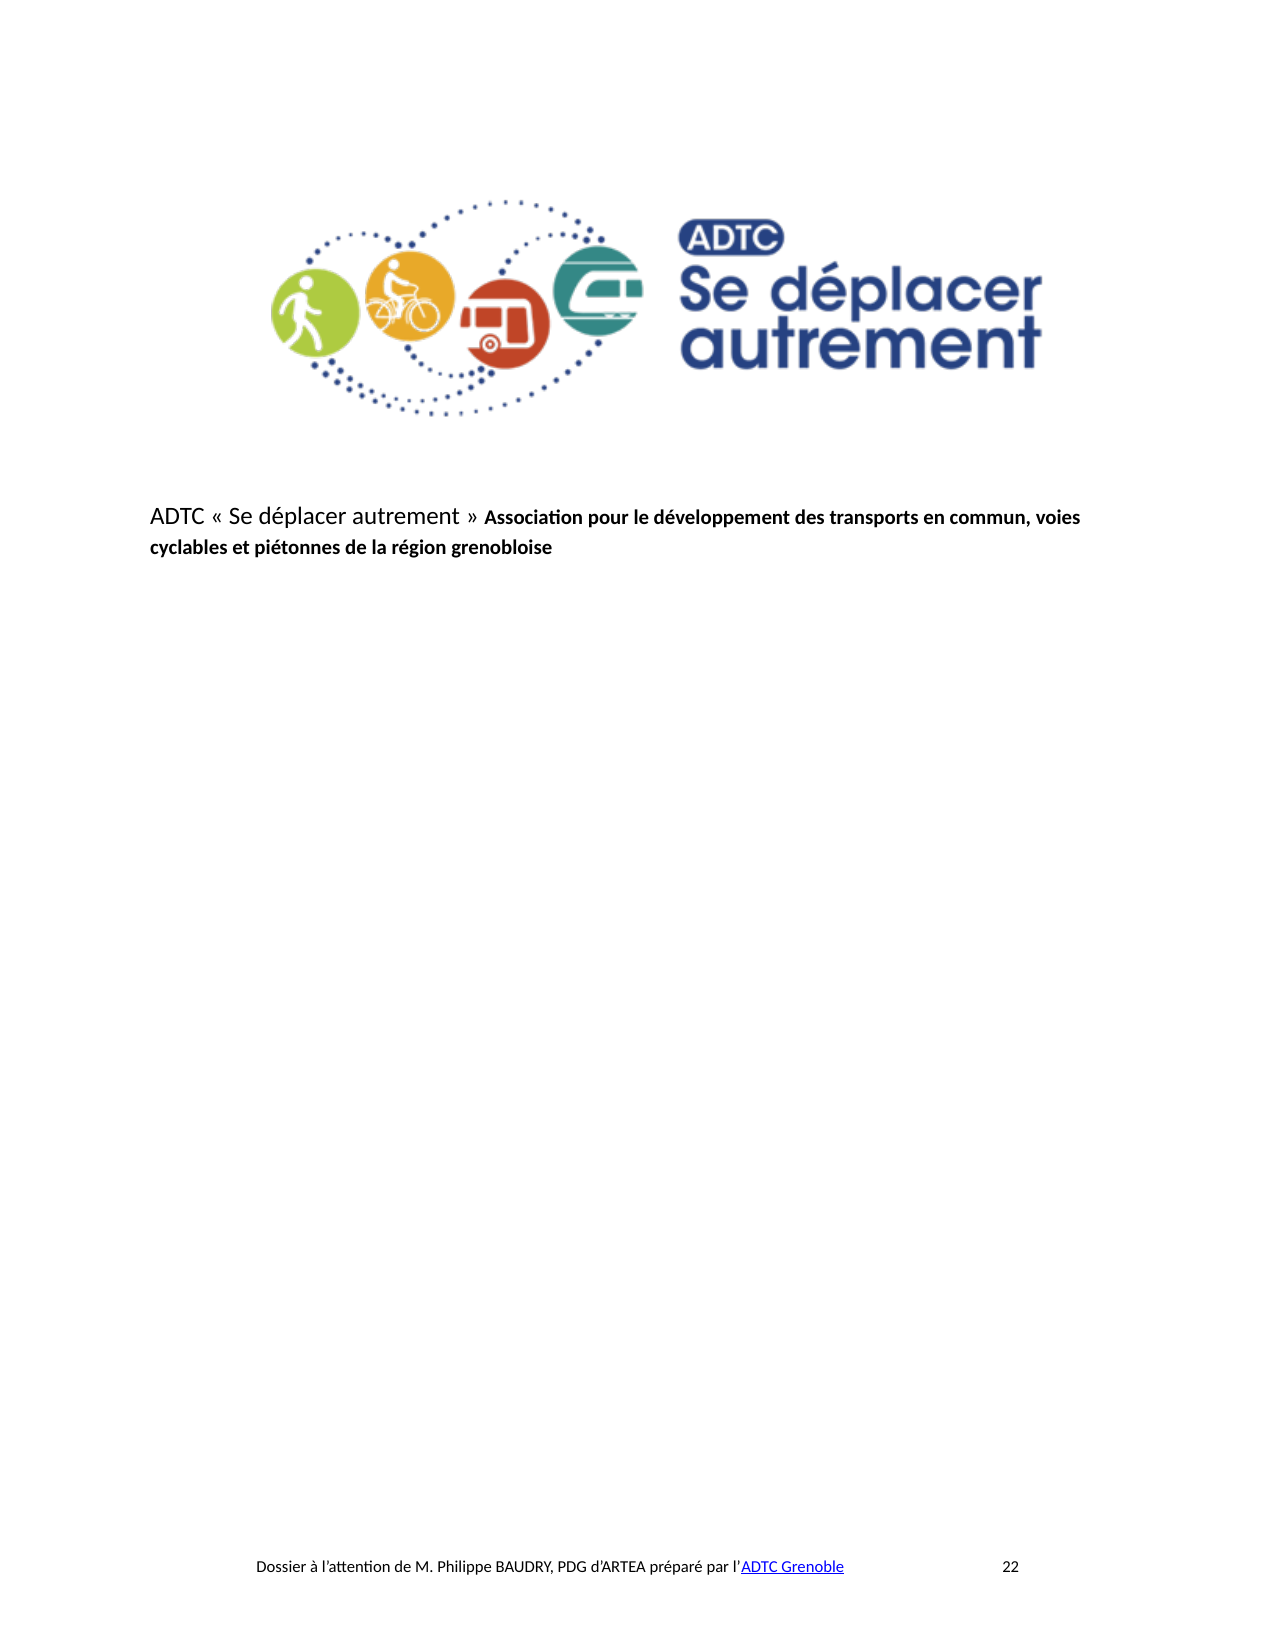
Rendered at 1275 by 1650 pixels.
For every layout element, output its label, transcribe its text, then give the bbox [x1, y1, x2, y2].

picture [189, 191, 1061, 426]
text ADTC « Se déplacer autrement » Association pour le développement des transports en commun, voies cyclables et piétonnes de la région grenobloise [150, 500, 1125, 560]
